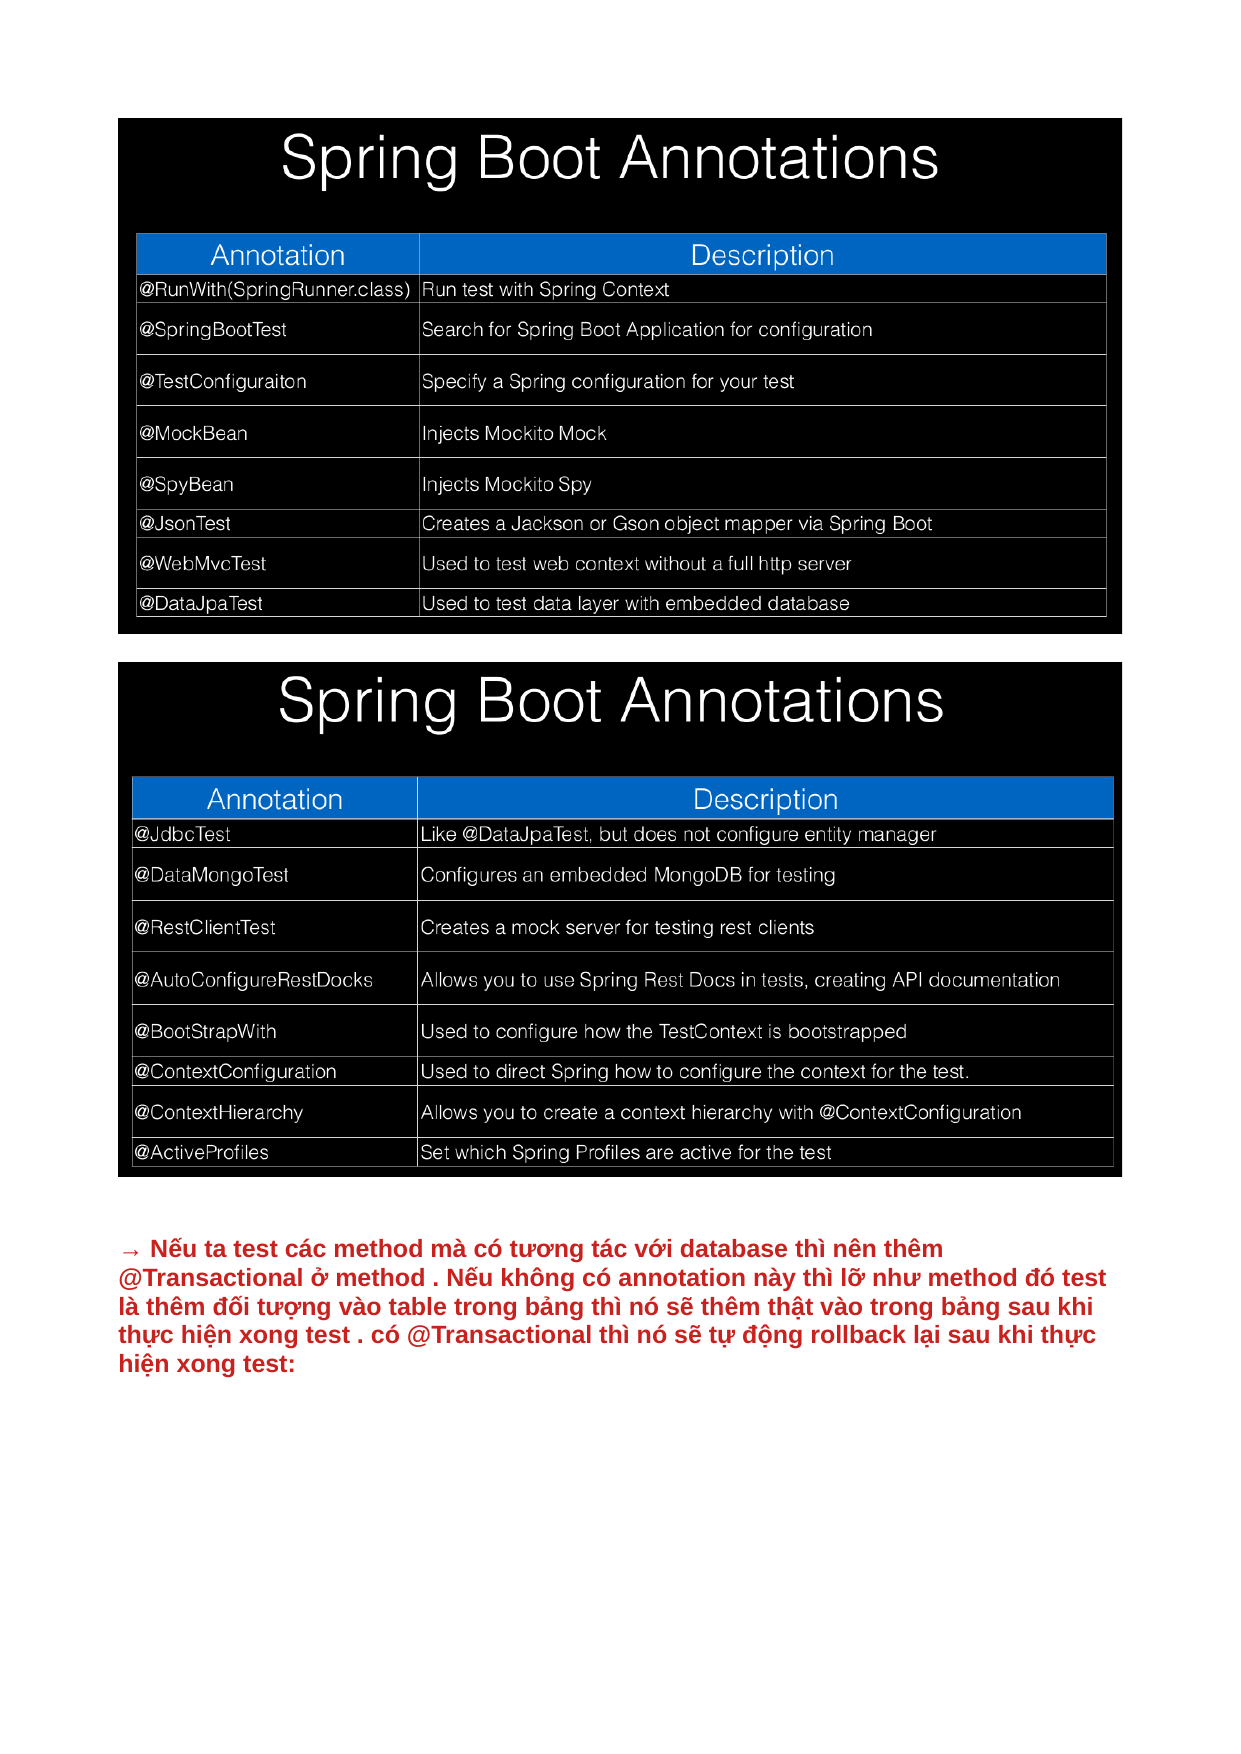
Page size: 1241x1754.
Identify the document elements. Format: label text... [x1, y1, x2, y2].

picture [118, 662, 1123, 1177]
picture [118, 118, 1123, 634]
text → Nếu ta test các method mà có tương tác với database thì nên thêm @Transactional ở method . Nếu không có annotation này thì lỡ như method đó test là thêm đối tượng vào table trong bảng thì nó sẽ thêm thật vào trong bảng sau khi thực hiện xong test . có @Transactional thì nó sẽ tự động rollback lại sau khi thực hiện xong test: [118, 1234, 1122, 1378]
